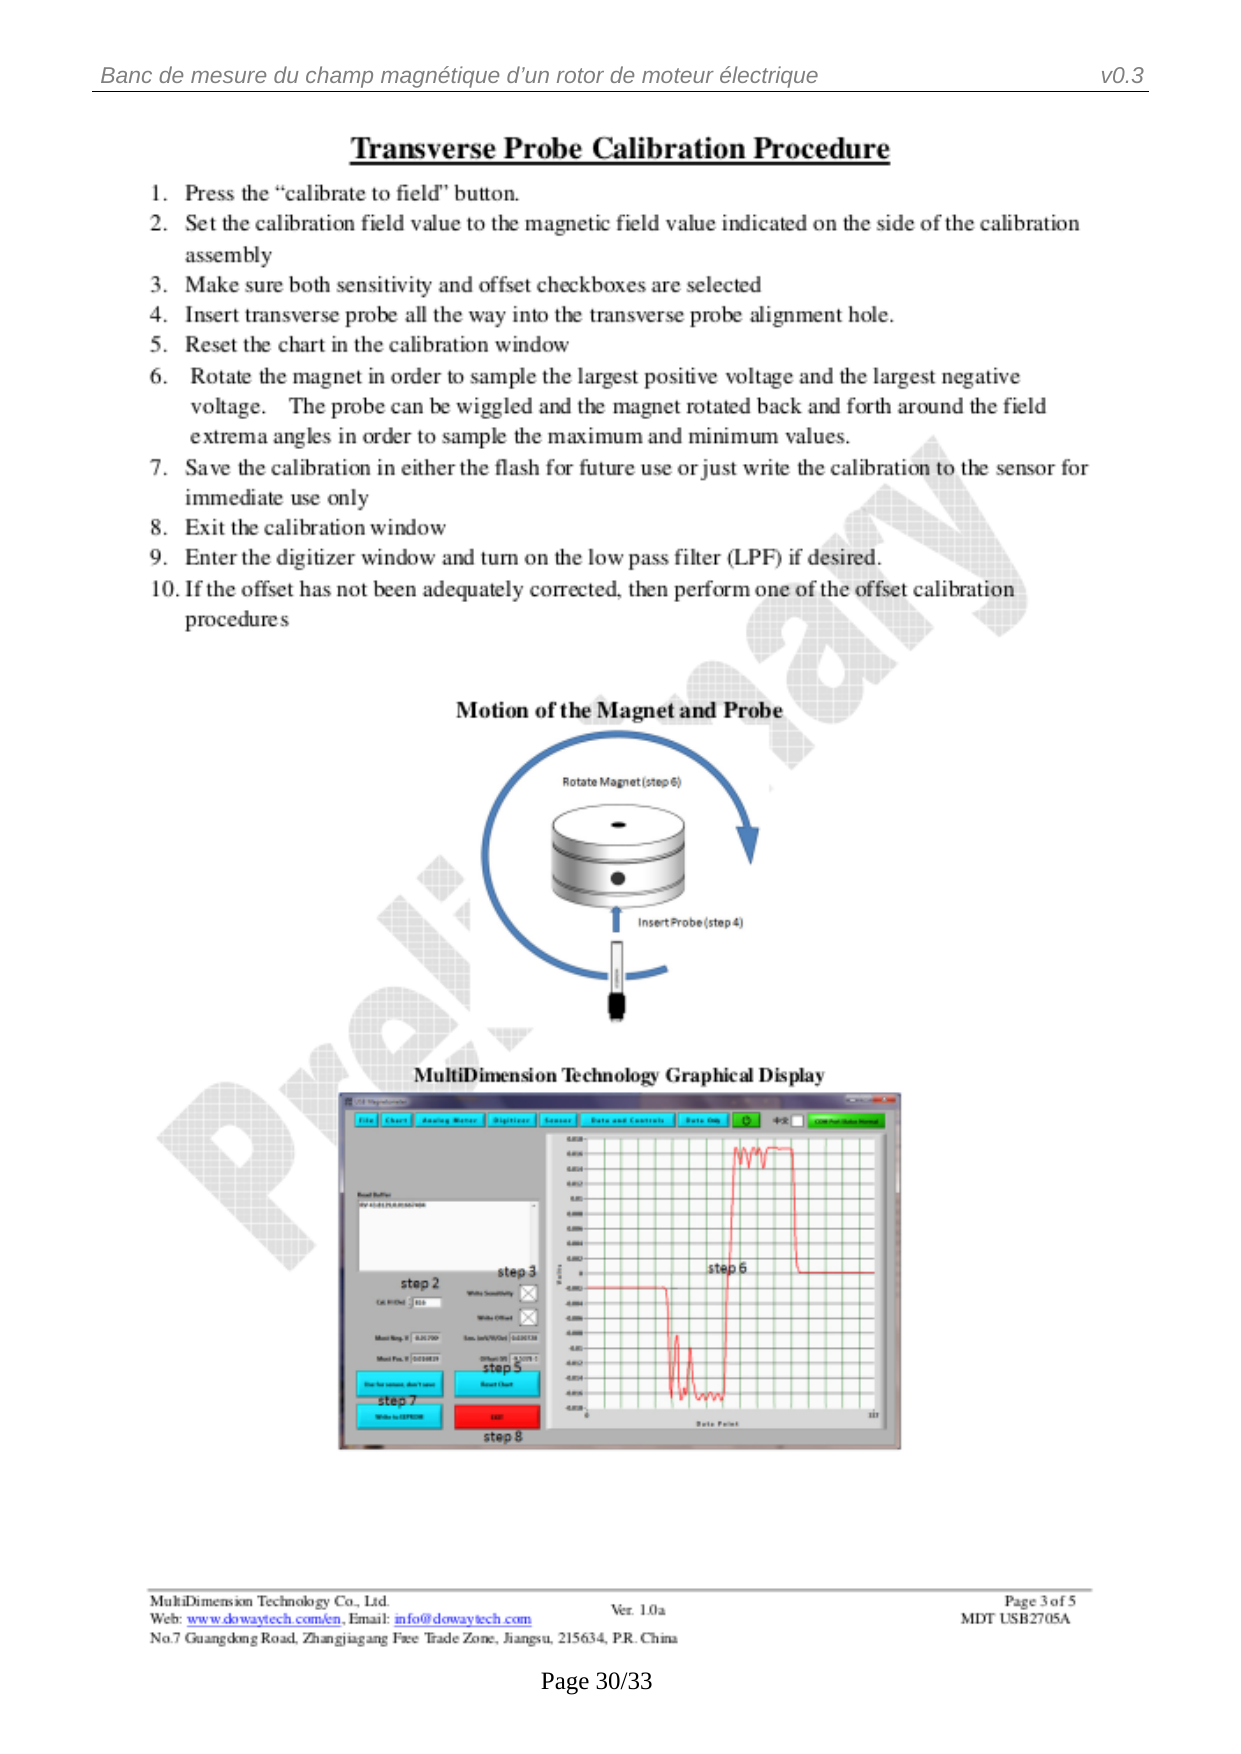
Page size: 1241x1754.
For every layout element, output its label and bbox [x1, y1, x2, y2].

picture [131, 120, 1109, 1661]
